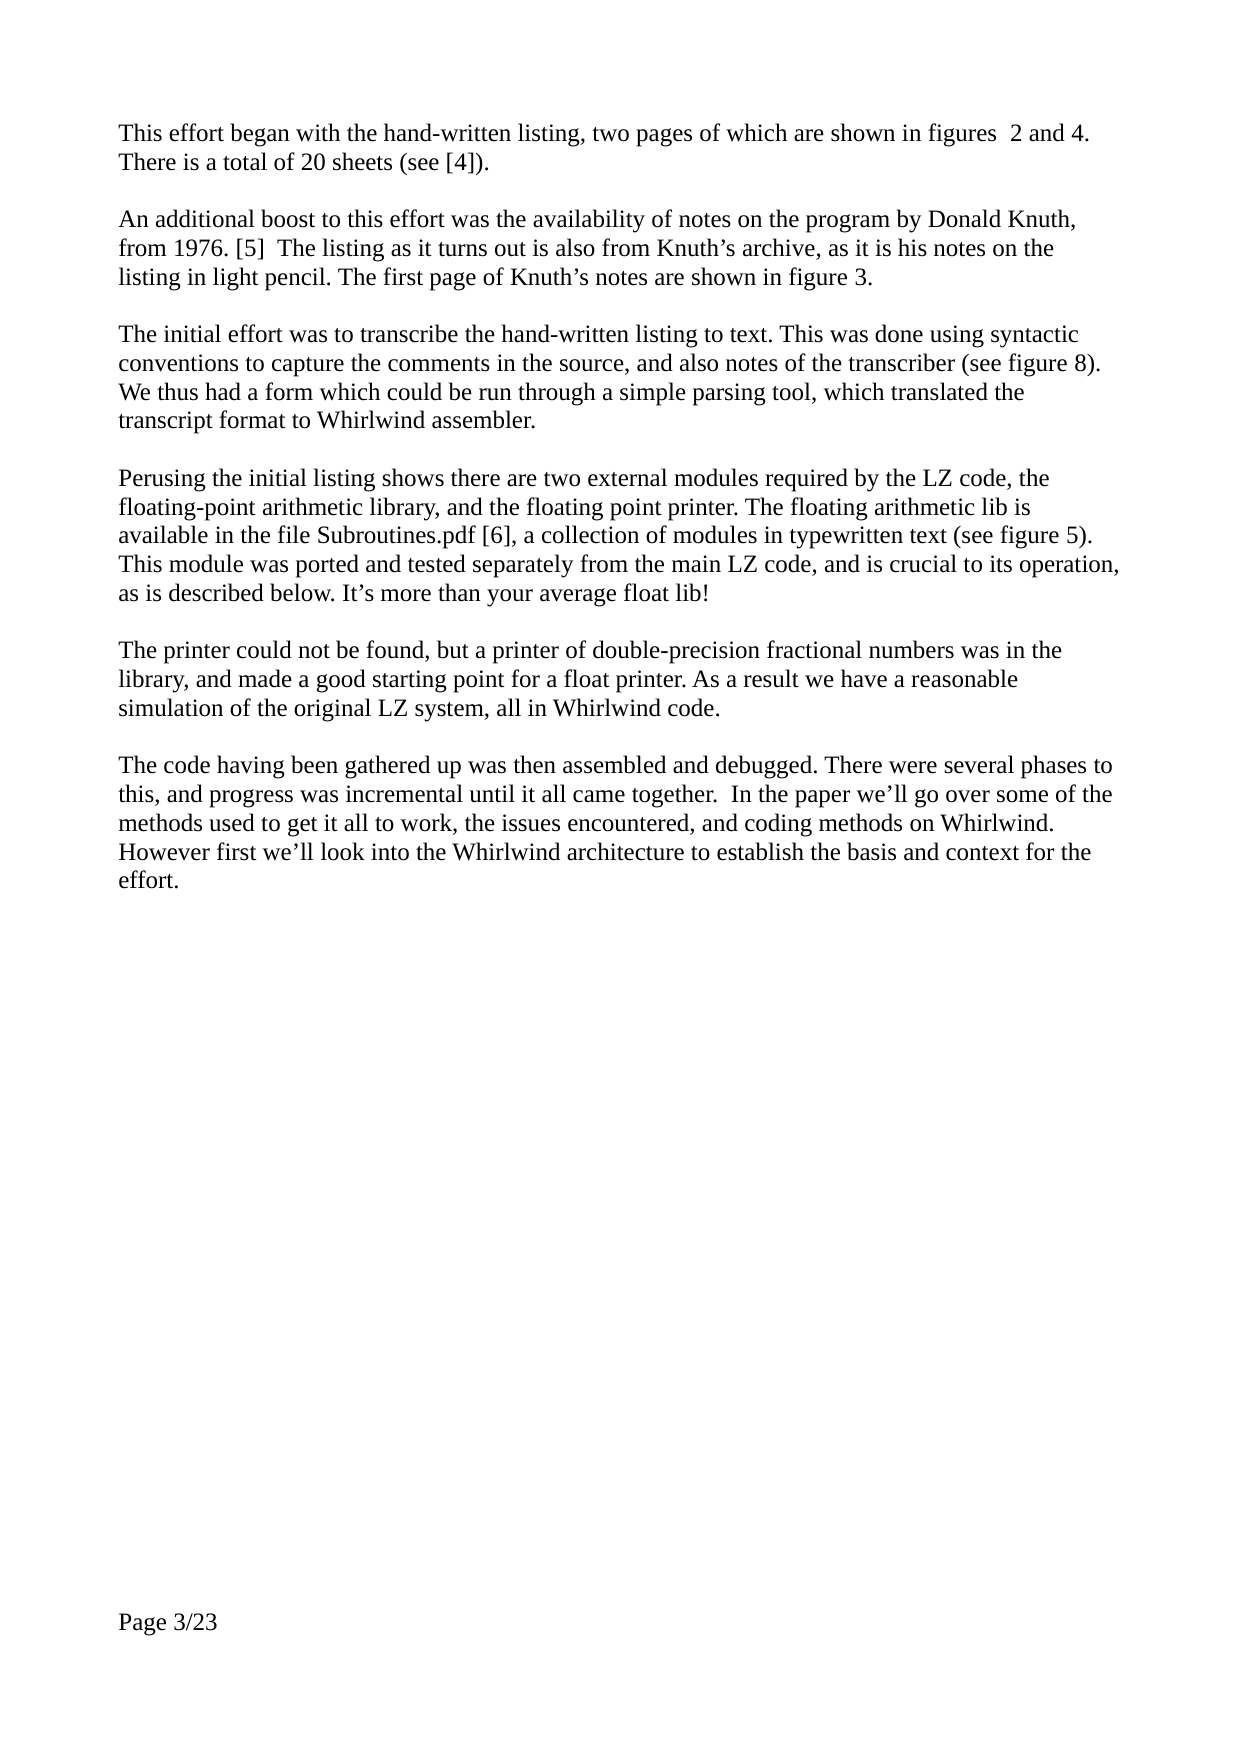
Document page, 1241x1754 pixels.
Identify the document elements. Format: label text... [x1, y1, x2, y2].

text The printer could not be found, but a printer of double-precision fractional numbers was in the library, and made a good starting point for a float printer. As a result we have a reasonable simulation of the original LZ system, all in Whirlwind code. [118, 636, 1122, 722]
text This effort began with the hand-written listing, two pages of which are shown in figures 2 and 4. There is a total of 20 sheets (see [4]). [118, 118, 1122, 176]
text An additional boost to this effort was the availability of notes on the program by Donald Knuth, from 1976. [5] The listing as it turns out is also from Knuth’s archive, as it is his notes on the listing in light pencil. The first page of Knuth’s notes are shown in figure 3. [118, 204, 1122, 291]
text Perusing the initial listing shows there are two external modules required by the LZ code, the floating-point arithmetic library, and the floating point printer. The floating arithmetic lib is available in the file Subroutines.pdf [6], a collection of modules in typewritten text (see figure 5). This module was ported and tested separately from the main LZ code, and is crucial to its operation, as is described below. It’s more than your average float lib! [118, 463, 1122, 607]
text The initial effort was to transcribe the hand-written listing to text. This was done using syntactic conventions to capture the comments in the source, and also notes of the transcriber (see figure 8). We thus had a form which could be run through a simple parsing tool, which translated the transcript format to Whirlwind assembler. [118, 319, 1122, 434]
text The code having been gathered up was then assembled and debugged. There were several phases to this, and progress was incremental until it all came together. In the paper we’ll go over some of the methods used to get it all to work, the issues encountered, and coding methods on Whirlwind. However first we’ll look into the Whirlwind architecture to establish the basis and context for the effort. [118, 751, 1122, 894]
